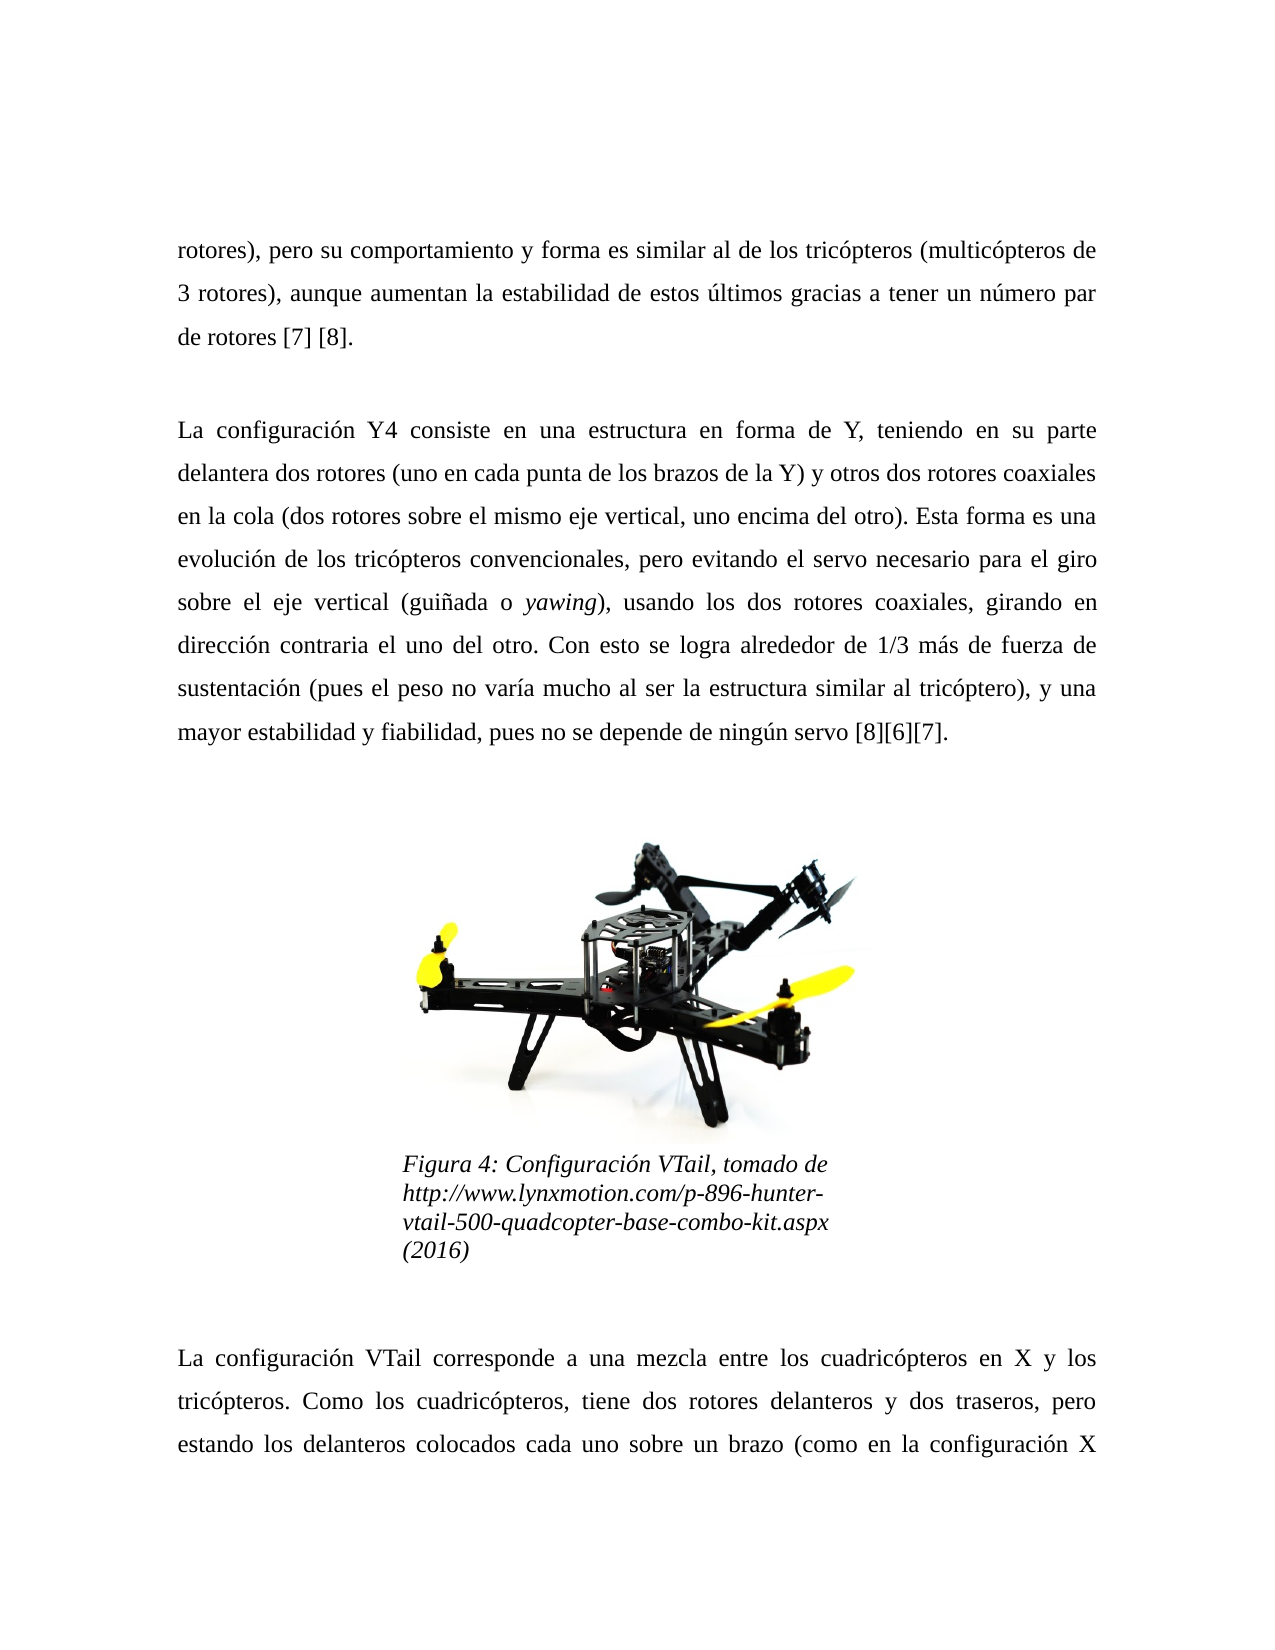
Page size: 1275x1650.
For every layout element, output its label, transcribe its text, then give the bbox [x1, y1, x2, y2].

text Figura 4: Configuración VTail, tomado de http://www.lynxmotion.com/p-896-hunter-vtail-500-quadcopter-base-combo-kit.aspx (2016) [402, 1144, 873, 1264]
text La configuración VTail corresponde a una mezcla entre los cuadricópteros en X y los tricópteros. Como los cuadricópteros, tiene dos rotores delanteros y dos traseros, pero estando los delanteros colocados cada uno sobre un brazo (como en la configuración X [177, 1343, 1098, 1458]
text La configuración Y4 consiste en una estructura en forma de Y, teniendo en su parte delantera dos rotores (uno en cada punta de los brazos de la Y) y otros dos rotores coaxiales en la cola (dos rotores sobre el mismo eje vertical, uno encima del otro). Esta forma es una evolución de los tricópteros convencionales, pero evitando el servo necesario para el giro sobre el eje vertical (guiñada o yawing), usando los dos rotores coaxiales, girando en dirección contraria el uno del otro. Con esto se logra alrededor de 1/3 más de fuerza de sustentación (pues el peso no varía mucho al ser la estructura similar al tricóptero), y una mayor estabilidad y fiabilidad, pues no se depende de ningún servo [8][6][7]. [177, 415, 1098, 745]
text rotores), pero su comportamiento y forma es similar al de los tricópteros (multicópteros de 3 rotores), aunque aumentan la estabilidad de estos últimos gracias a tener un número par de rotores [7] [8]. [177, 235, 1098, 350]
picture [402, 822, 873, 1144]
